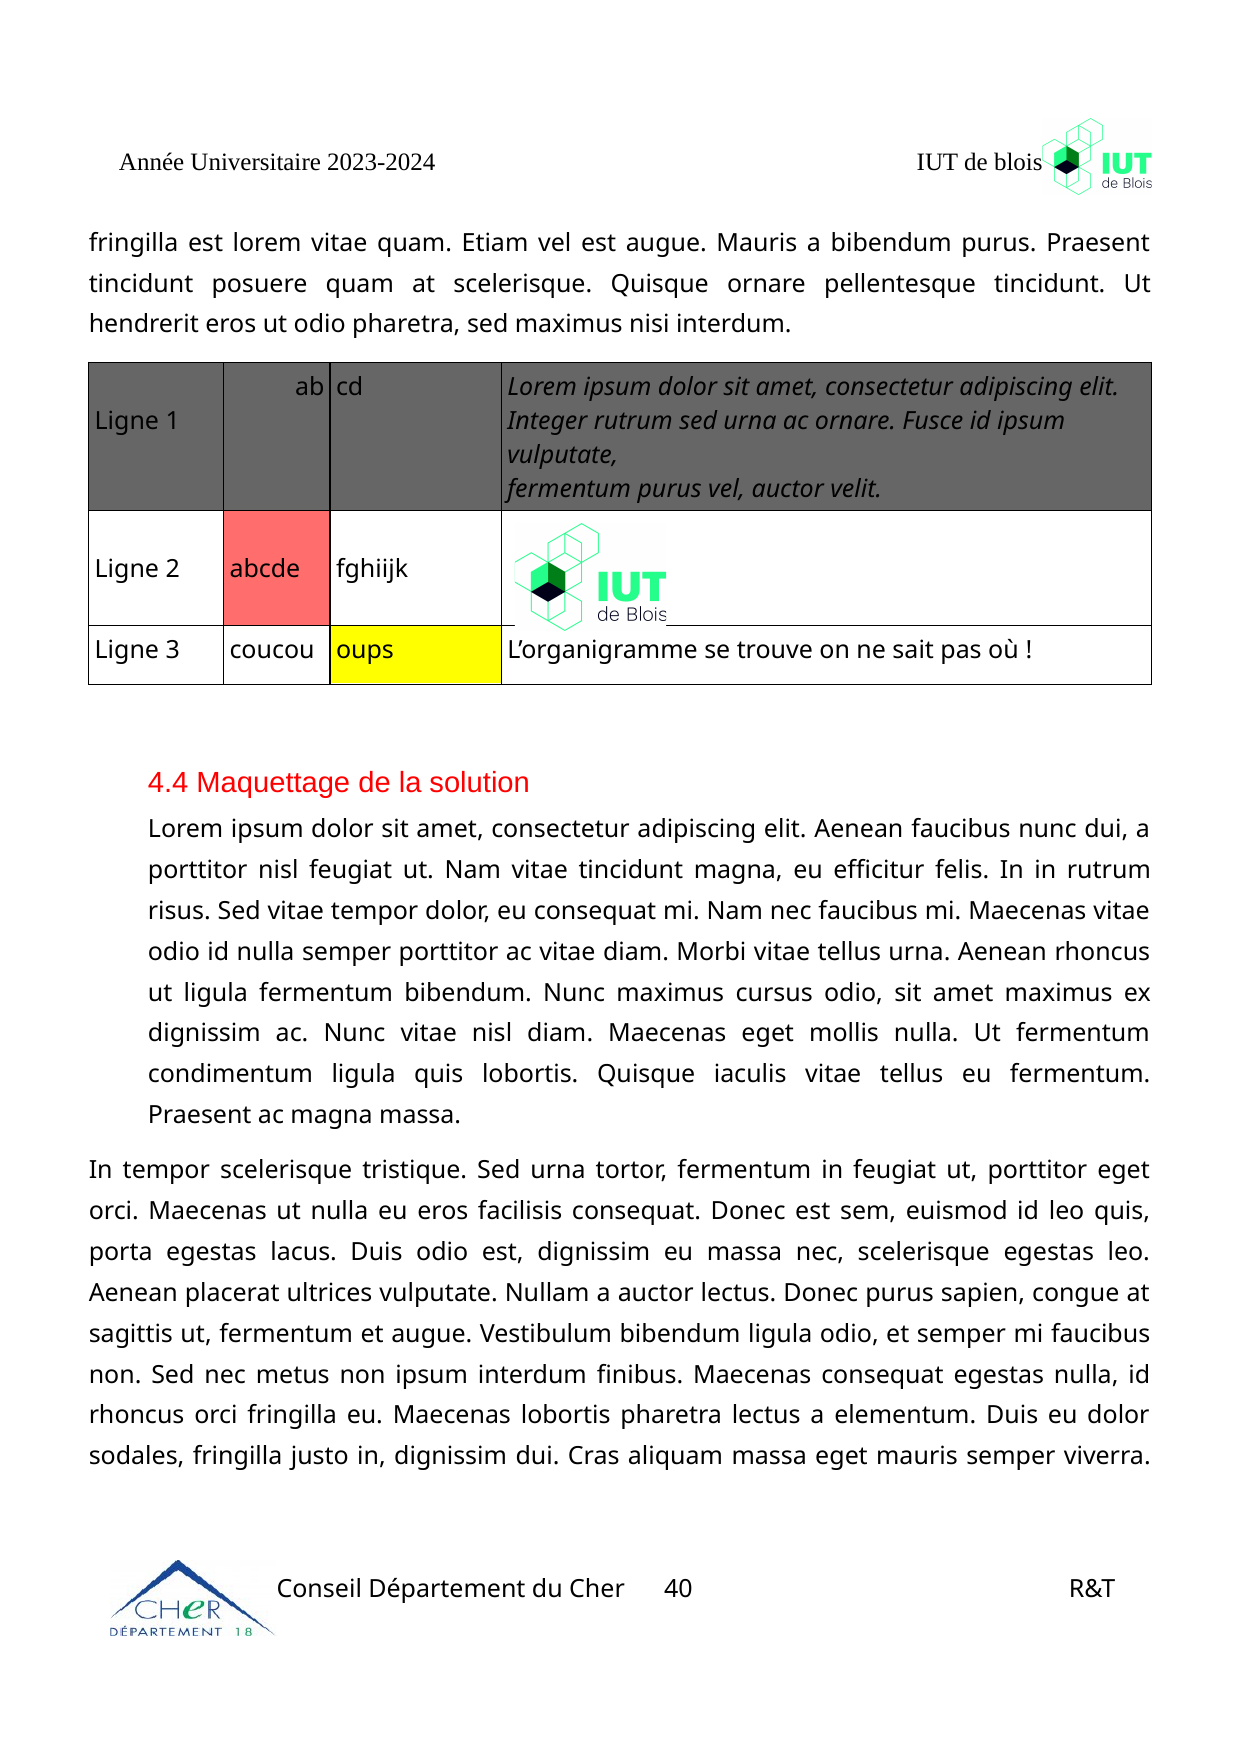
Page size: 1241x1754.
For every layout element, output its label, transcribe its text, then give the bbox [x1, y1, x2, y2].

text Lorem ipsum dolor sit amet, consectetur adipiscing elit. Aenean faucibus nunc dui, a porttitor nisl feugiat ut. Nam vitae tincidunt magna, eu efficitur felis. In in rutrum risus. Sed vitae tempor dolor, eu consequat mi. Nam nec faucibus mi. Maecenas vitae odio id nulla semper porttitor ac vitae diam. Morbi vitae tellus urna. Aenean rhoncus ut ligula fermentum bibendum. Nunc maximus cursus odio, sit amet maximus ex dignissim ac. Nunc vitae nisl diam. Maecenas eget mollis nulla. Ut fermentum condimentum ligula quis lobortis. Quisque iaculis vitae tellus eu fermentum. Praesent ac magna massa. [148, 811, 1152, 1131]
table_cell abcde [224, 511, 329, 625]
picture [110, 1560, 277, 1636]
picture [1042, 118, 1152, 195]
subtitle Maquettage de la solution [148, 765, 1152, 798]
table_header cd [331, 363, 501, 510]
table_cell [502, 511, 1151, 625]
table_cell Ligne 3 [89, 626, 223, 683]
table_header ab [224, 363, 329, 510]
picture [514, 523, 667, 631]
text In tempor scelerisque tristique. Sed urna tortor, fermentum in feugiat ut, porttitor eget orci. Maecenas ut nulla eu eros facilisis consequat. Donec est sem, euismod id leo quis, porta egestas lacus. Duis odio est, dignissim eu massa nec, scelerisque egestas leo. Aenean placerat ultrices vulputate. Nullam a auctor lectus. Donec purus sapien, congue at sagittis ut, fermentum et augue. Vestibulum bibendum ligula odio, et semper mi faucibus non. Sed nec metus non ipsum interdum finibus. Maecenas consequat egestas nulla, id rhoncus orci fringilla eu. Maecenas lobortis pharetra lectus a elementum. Duis eu dolor sodales, fringilla justo in, dignissim dui. Cras aliquam massa eget mauris semper viverra. [88, 1152, 1152, 1472]
table_cell coucou [224, 626, 329, 683]
table_header Lorem ipsum dolor sit amet, consectetur adipiscing elit. Integer rutrum sed urna ac ornare. Fusce id ipsum vulputate, fermentum purus vel, auctor velit. [502, 363, 1151, 510]
table_cell L’organigramme se trouve on ne sait pas où ! [502, 626, 1151, 683]
table_cell Ligne 2 [89, 511, 223, 625]
text fringilla est lorem vitae quam. Etiam vel est augue. Mauris a bibendum purus. Praesent tincidunt posuere quam at scelerisque. Quisque ornare pellentesque tincidunt. Ut hendrerit eros ut odio pharetra, sed maximus nisi interdum. [88, 224, 1152, 340]
table_cell fghiijk [331, 511, 501, 625]
table_header Ligne 1 [89, 363, 223, 510]
table_cell oups [331, 626, 501, 683]
